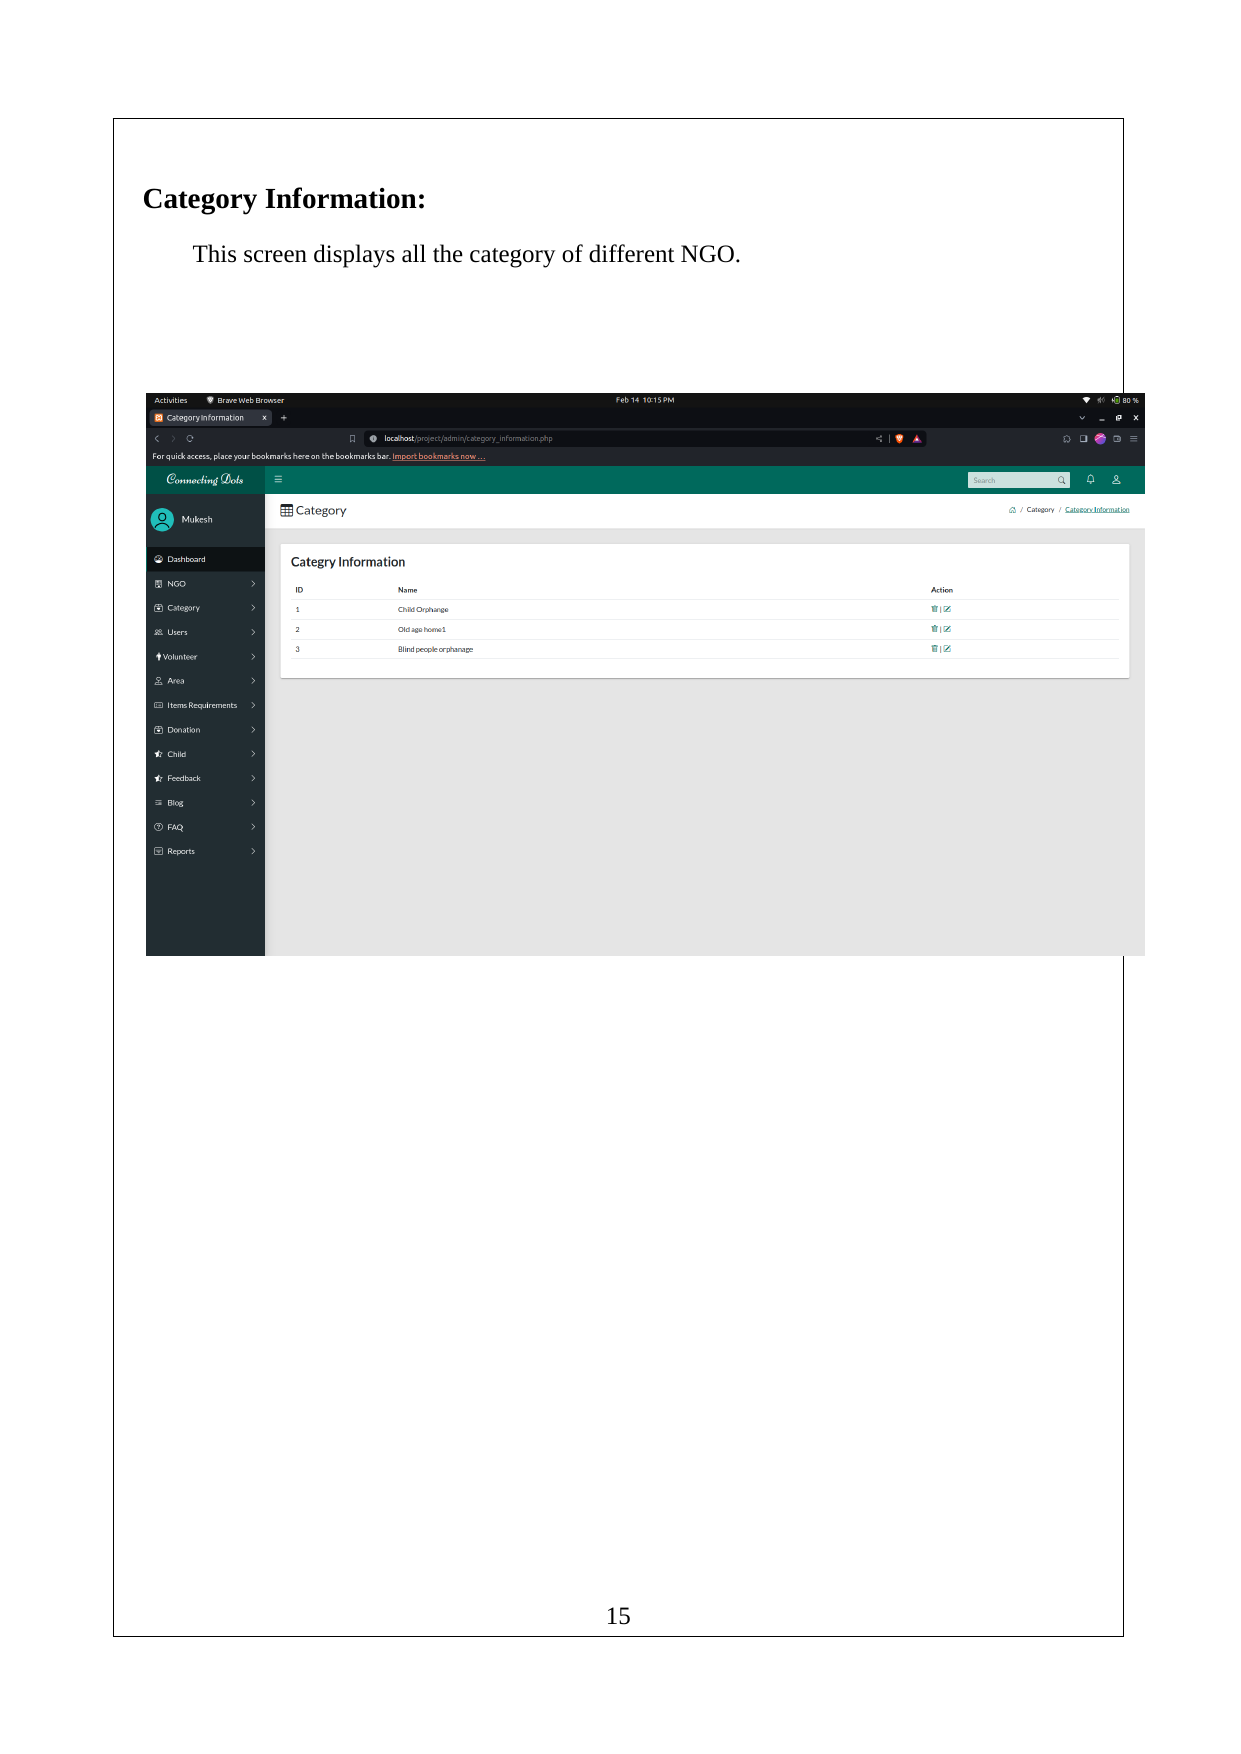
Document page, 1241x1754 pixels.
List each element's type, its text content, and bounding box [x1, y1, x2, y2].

text This screen displays all the category of different NGO. [142, 239, 1094, 267]
picture [146, 393, 1145, 956]
text Category Information: [142, 181, 1094, 215]
